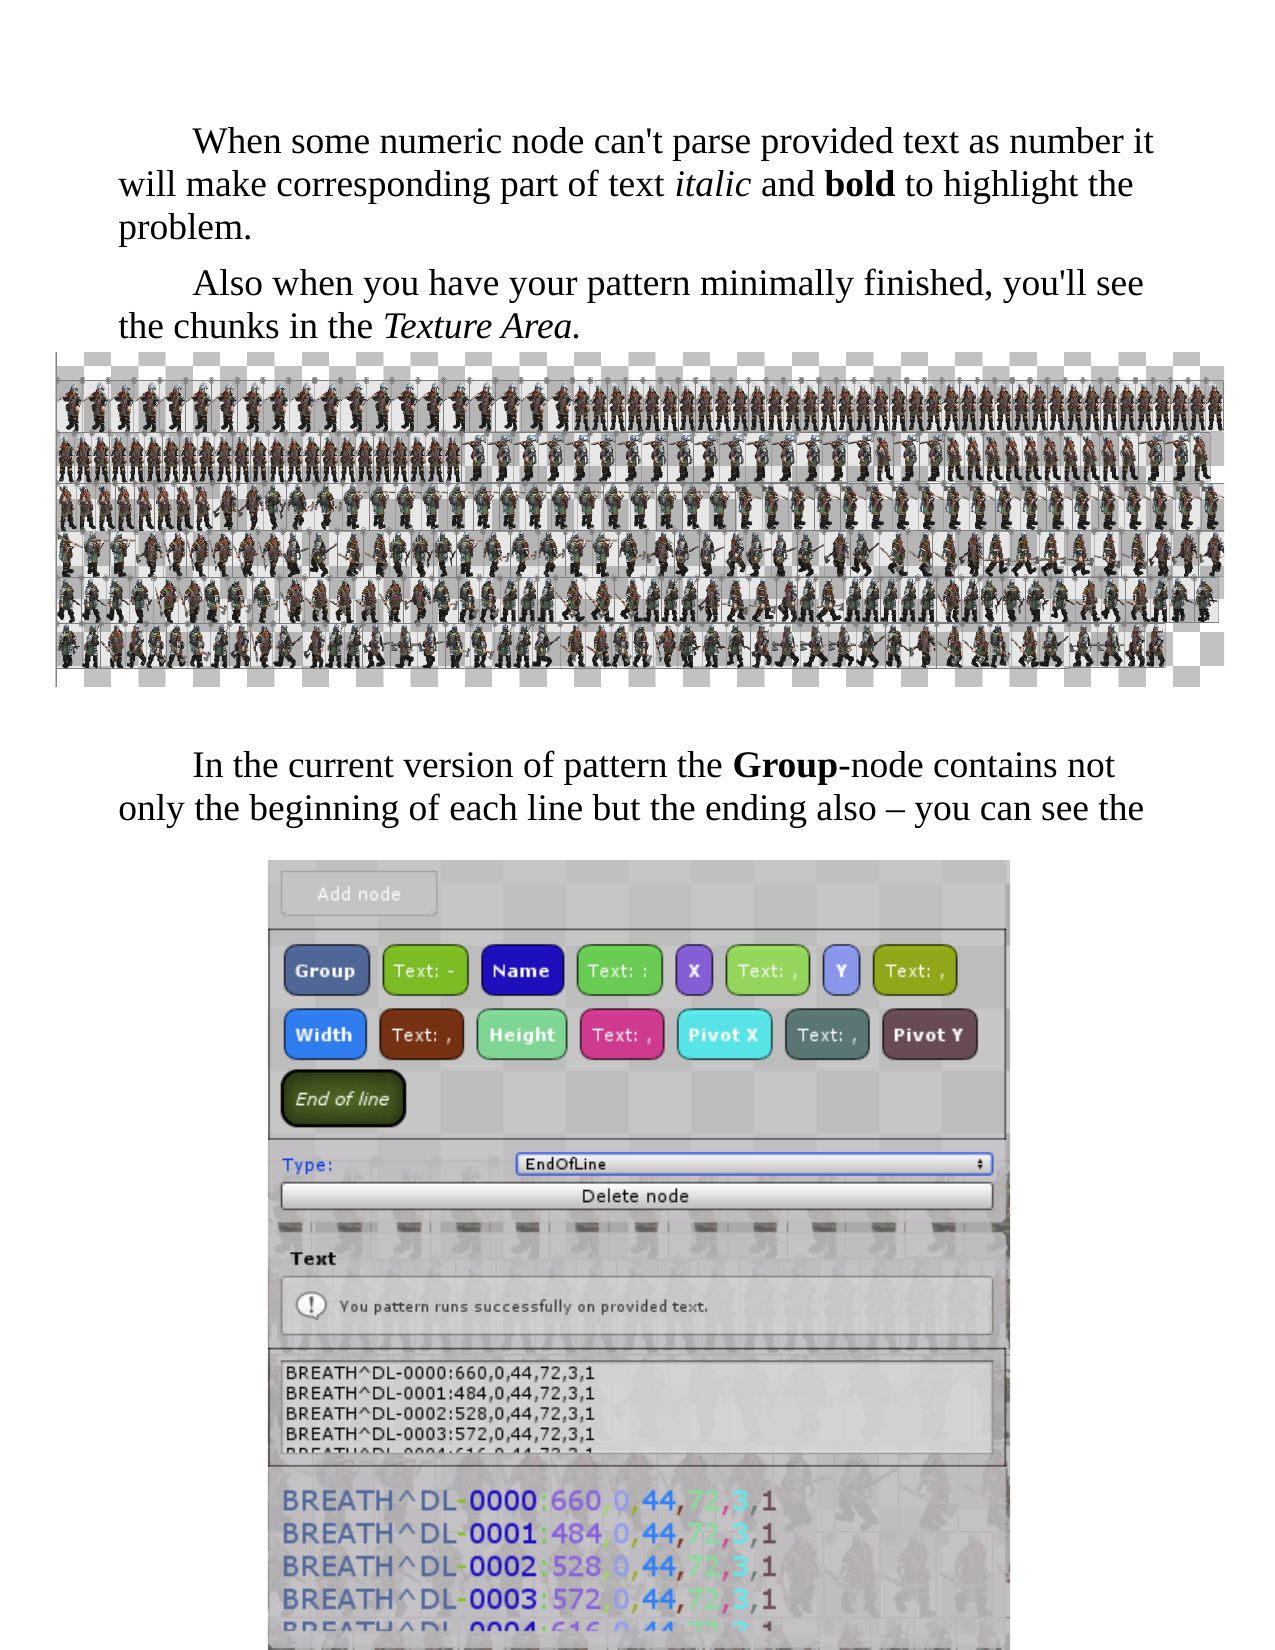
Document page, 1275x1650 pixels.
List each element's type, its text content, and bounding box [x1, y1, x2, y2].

picture [55, 352, 1225, 687]
text In the current version of pattern the Group-node contains not only the beginning of each line but the ending also – you can see the [118, 743, 1157, 829]
picture [267, 860, 1011, 1650]
text Also when you have your pattern minimally finished, you'll see the chunks in the Texture Area. [118, 260, 1157, 346]
text When some numeric node can't parse provided text as number it will make corresponding part of text italic and bold to highlight the problem. [118, 118, 1157, 247]
